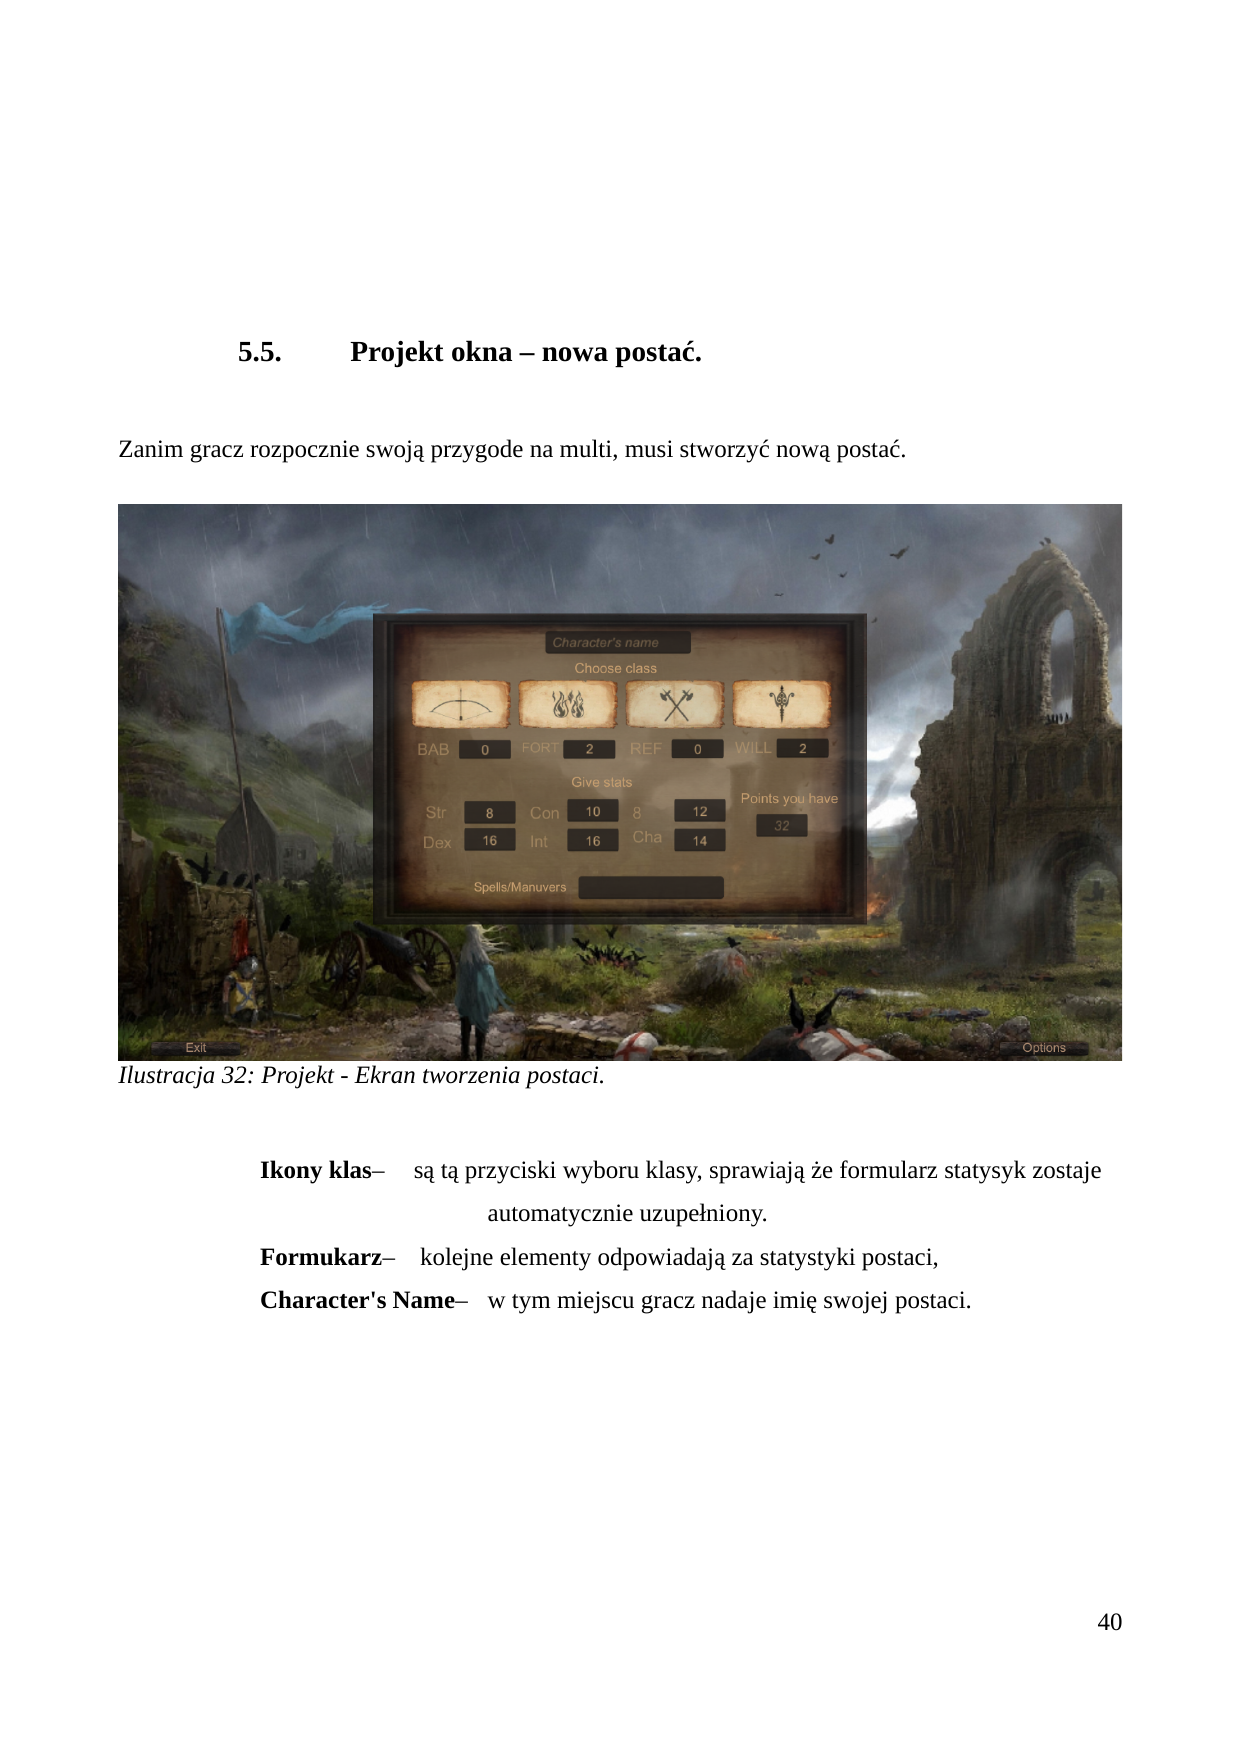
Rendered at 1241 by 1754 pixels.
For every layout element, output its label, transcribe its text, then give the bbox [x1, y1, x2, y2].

text Ikony klas– są tą przyciski wyboru klasy, sprawiają że formularz statysyk zostaje [118, 1155, 1122, 1184]
text Zanim gracz rozpocznie swoją przygode na multi, musi stworzyć nową postać. [118, 434, 1122, 463]
list Projekt okna – nowa postać. [231, 334, 1122, 367]
text Character's Name– w tym miejscu gracz nadaje imię swojej postaci. [118, 1285, 1122, 1313]
text Ilustracja 32: Projekt - Ekran tworzenia postaci. [118, 1061, 1122, 1089]
picture [118, 504, 1123, 1061]
text automatycznie uzupełniony. [118, 1198, 1122, 1227]
text Formukarz– kolejne elementy odpowiadają za statystyki postaci, [118, 1242, 1122, 1270]
